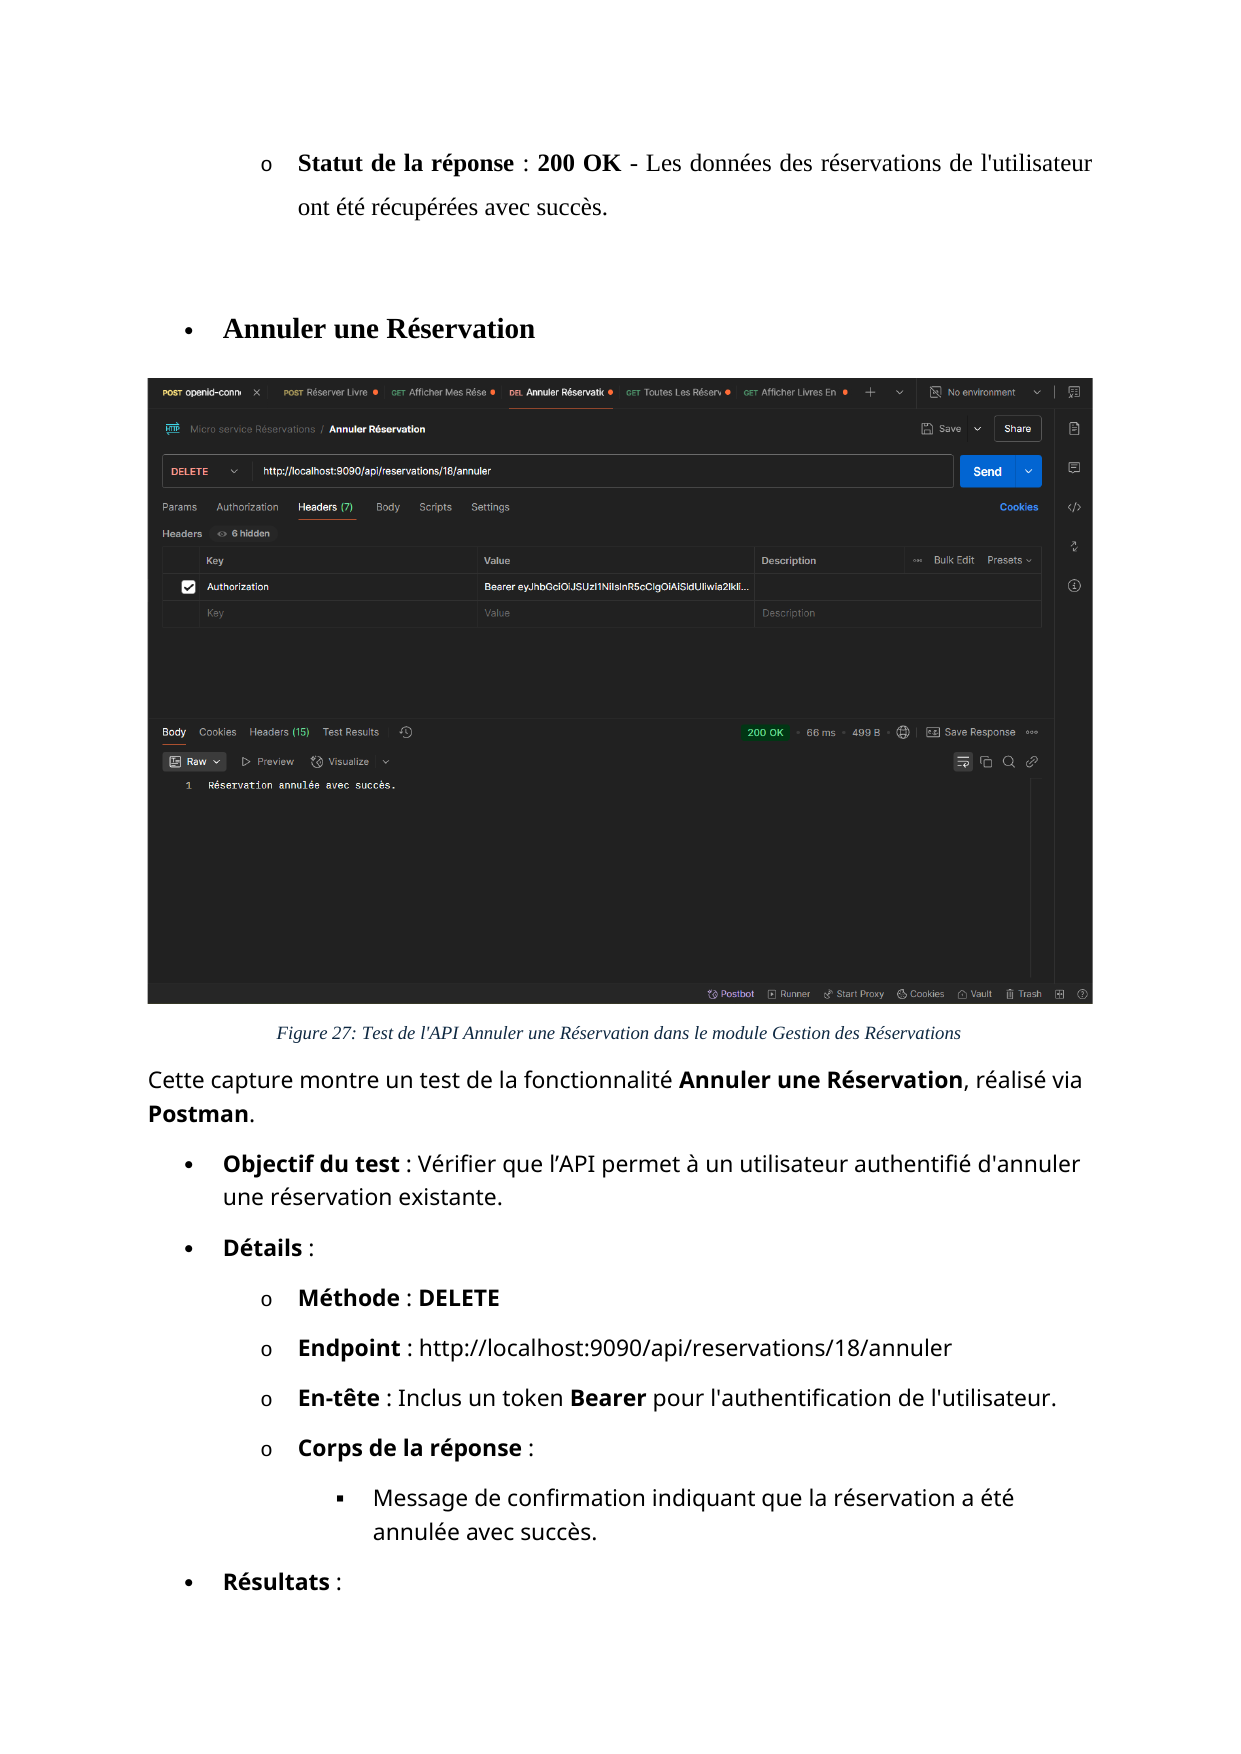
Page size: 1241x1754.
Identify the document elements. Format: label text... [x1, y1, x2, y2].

list Objectif du test : Vérifier que l’API permet à un utilisateur authentifié d'annuler une réservation existante. [185, 1148, 1093, 1213]
list Message de confirmation indiquant que la réservation a été annulée avec succès. [335, 1482, 1093, 1547]
list Statut de la réponse : 200 OK - Les données des réservations de l'utilisateur ont été récupérées avec succès. [260, 148, 1093, 220]
text Cette capture montre un test de la fonctionnalité Annuler une Réservation, réalisé via Postman. [148, 1064, 1093, 1129]
list Méthode : DELETE [260, 1282, 1093, 1313]
list Détails : [185, 1231, 1093, 1263]
list Résultats : [185, 1566, 1093, 1597]
list Endpoint : http://localhost:9090/api/reservations/18/annuler [260, 1332, 1093, 1363]
list En-tête : Inclus un token Bearer pour l'authentification de l'utilisateur. [260, 1382, 1093, 1413]
text Figure 27: Test de l'API Annuler une Réservation dans le module Gestion des Réservations [148, 1022, 1093, 1043]
list Annuler une Réservation [185, 311, 1093, 345]
list Corps de la réponse : [260, 1432, 1093, 1463]
